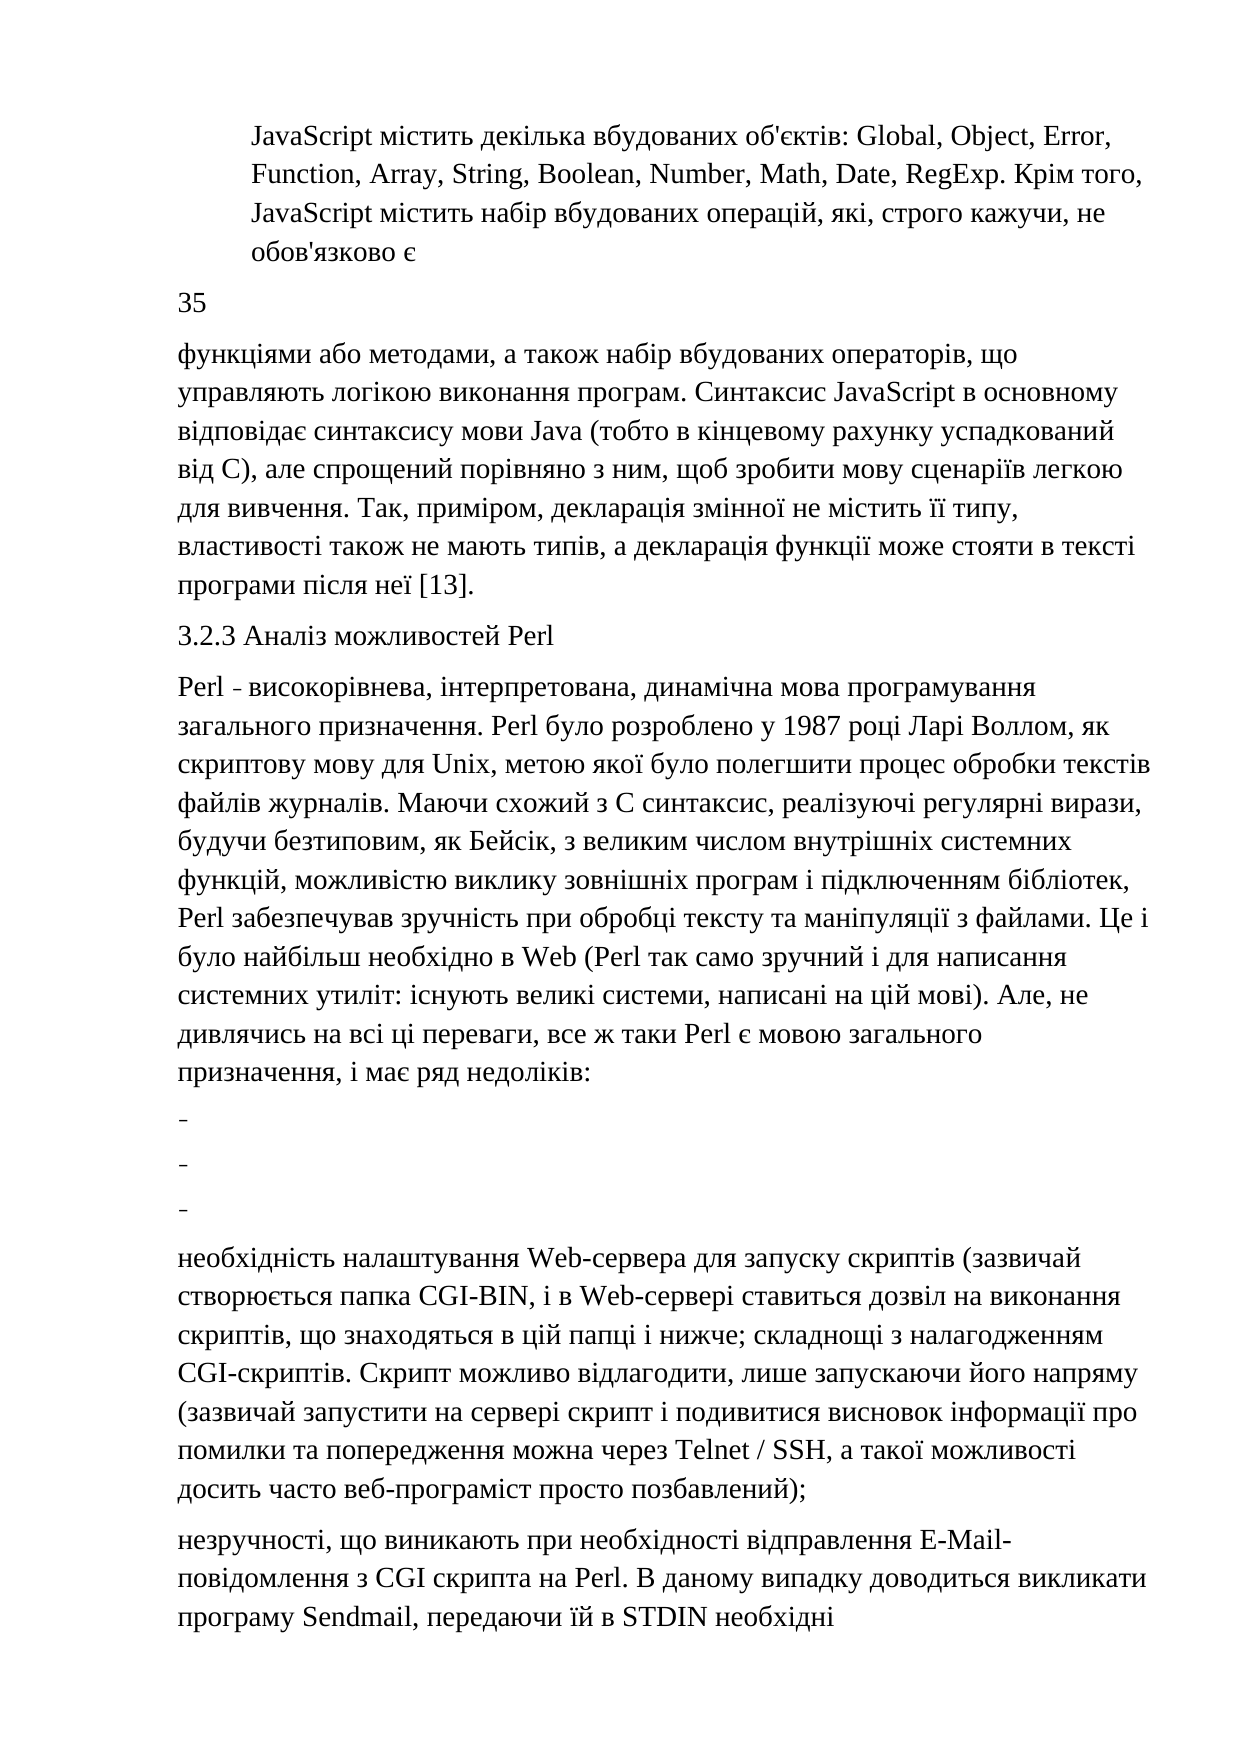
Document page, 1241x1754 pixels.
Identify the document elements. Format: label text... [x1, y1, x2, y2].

text функціями або методами, а також набір вбудованих операторів, що управляють логікою виконання програм. Синтаксис JavaScript в основному відповідає синтаксису мови Java (тобто в кінцевому рахунку успадкований від C), але спрощений порівняно з ним, щоб зробити мову сценаріїв легкою для вивчення. Так, приміром, декларація змінної не містить її типу, властивості також не мають типів, а декларація функції може стояти в тексті програми після неї [13]. [177, 336, 1152, 601]
text необхідність налаштування Web-сервера для запуску скриптів (зазвичай створюється папка CGI-BIN, і в Web-сервері ставиться дозвіл на виконання скриптів, що знаходяться в цій папці і нижче; складнощі з налагодженням CGI-скриптів. Скрипт можливо відлагодити, лише запускаючи його напряму (зазвичай запустити на сервері скрипт і подивитися висновок інформації про помилки та попередження можна через Telnet / SSH, а такої можливості досить часто веб-програміст просто позбавлений); [177, 1240, 1152, 1504]
text 3.2.3 Аналіз можливостей Perl [177, 618, 1152, 652]
text 35 [177, 285, 1152, 318]
text незручності, що виникають при необхідності відправлення E-Mail- повідомлення з CGI скрипта на Perl. В даному випадку доводиться викликати програму Sendmail, передаючи їй в STDIN необхідні [177, 1522, 1152, 1633]
text – [177, 1150, 1152, 1178]
text – [177, 1195, 1152, 1223]
text Perl – високорівнева, інтерпретована, динамічна мова програмування загального призначення. Perl було розроблено у 1987 році Ларі Воллом, як скриптову мову для Unix, метою якої було полегшити процес обробки текстів файлів журналів. Маючи схожий з С синтаксис, реалізуючі регулярні вирази, будучи безтиповим, як Бейсік, з великим числом внутрішніх системних функцій, можливістю виклику зовнішніх програм і підключенням бібліотек, Perl забезпечував зручність при обробці тексту та маніпуляції з файлами. Це і було найбільш необхідно в Web (Perl так само зручний і для написання системних утиліт: існують великі системи, написані на цій мові). Але, не дивлячись на всі ці переваги, все ж таки Perl є мовою загального призначення, і має ряд недоліків: [177, 669, 1152, 1088]
list JavaScript містить декілька вбудованих об'єктів: Global, Object, Error, Function, Array, String, Boolean, Number, Math, Date, RegExp. Крім того, JavaScript містить набір вбудованих операцій, які, строго кажучи, не обов'язково є [221, 118, 1152, 267]
text – [177, 1106, 1152, 1134]
